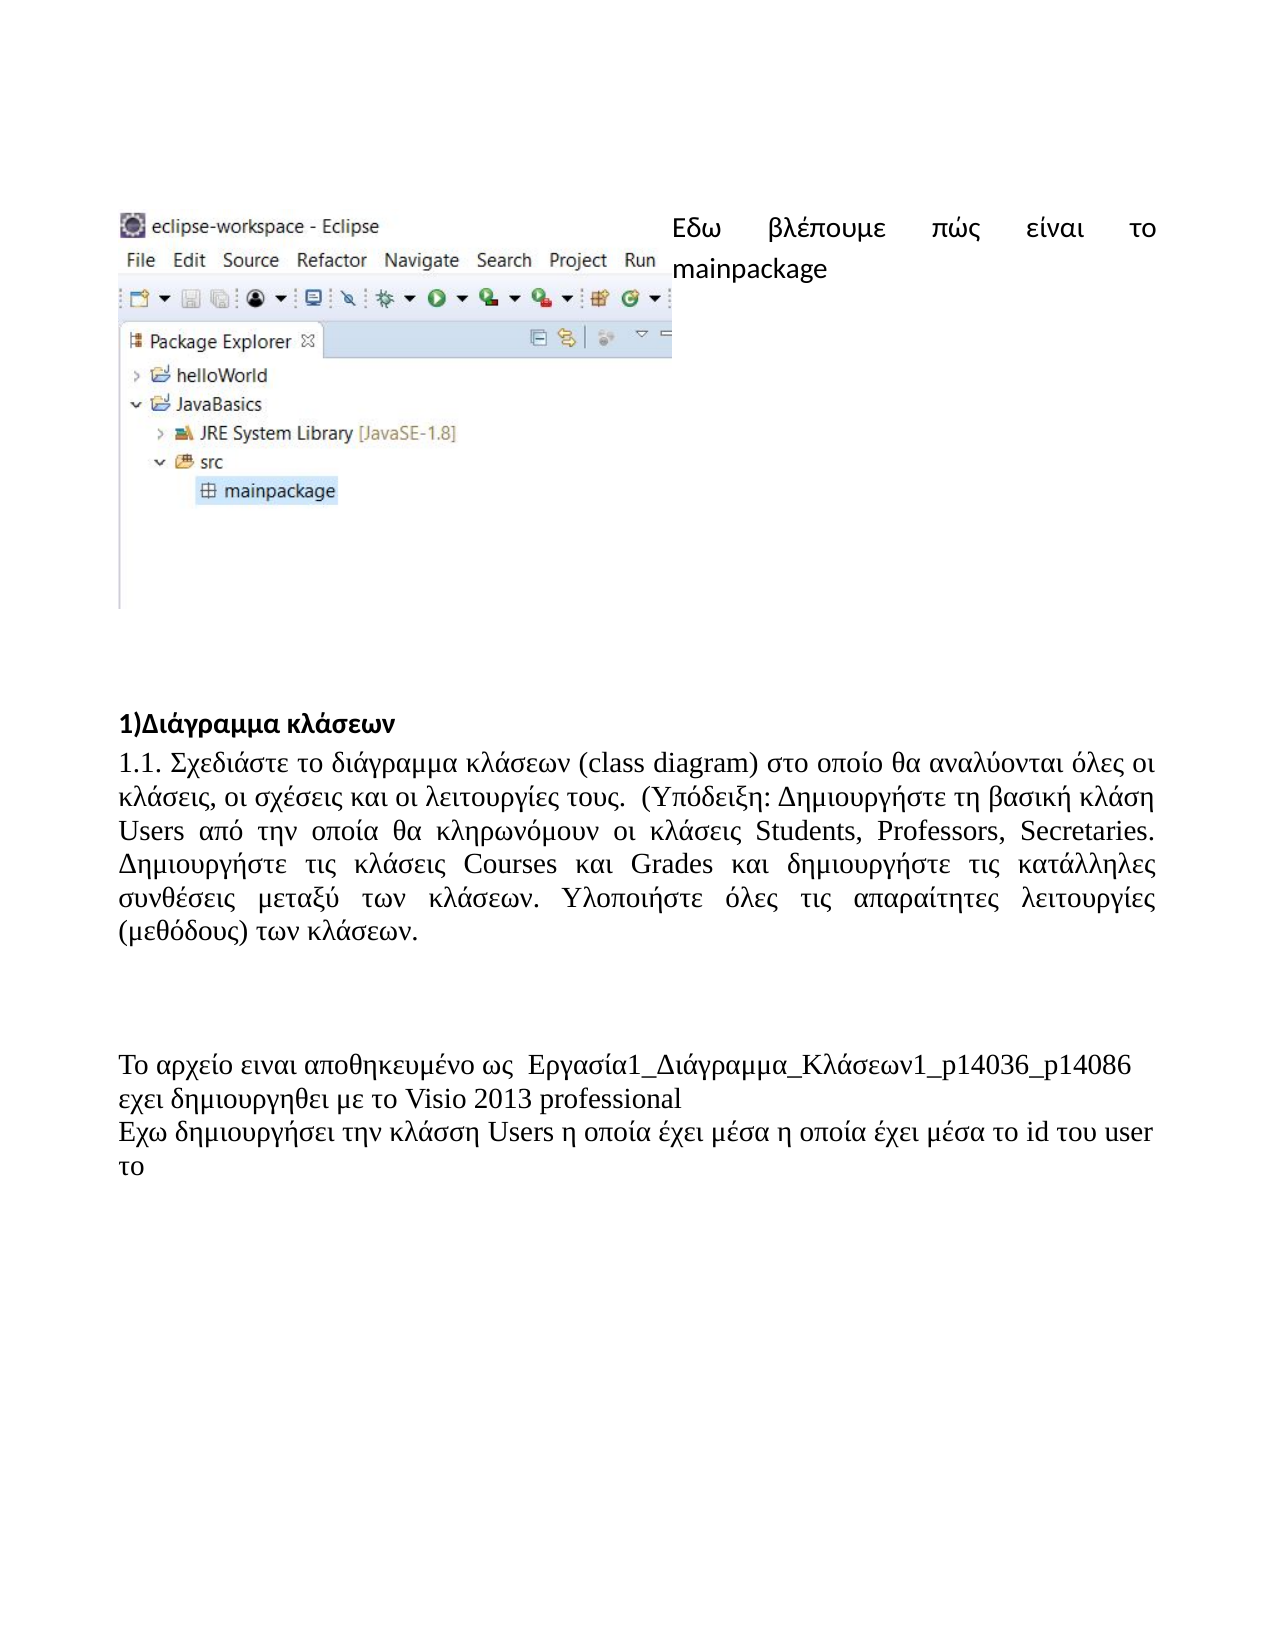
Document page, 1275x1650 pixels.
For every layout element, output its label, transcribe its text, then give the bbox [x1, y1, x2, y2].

text Το αρχείο ειναι αποθηκευμένο ως Εργασία1_Διάγραμμα_Κλάσεων1_p14036_p14086 [118, 1047, 1157, 1081]
text το [118, 1148, 1157, 1182]
text 1.1. Σχεδιάστε το διάγραμμα κλάσεων (class diagram) στο οποίο θα αναλύονται όλες οι κλάσεις, οι σχέσεις και οι λειτουργίες τους. (Υπόδειξη: Δημιουργήστε τη βασική κλάση Users από την οποία θα κληρωνόμουν οι κλάσεις Students, Professors, Secretaries. Δημιουργήστε τις κλάσεις Courses και Grades και δημιουργήστε τις κατάλληλες συνθέσεις μεταξύ των κλάσεων. Υλοποιήστε όλες τις απαραίτητες λειτουργίες (μεθόδους) των κλάσεων. [118, 746, 1157, 947]
text Εδω βλέπουμε πώς είναι το mainpackage [672, 209, 1157, 286]
picture [118, 209, 672, 609]
text 1)Διάγραμμα κλάσεων [118, 705, 1157, 740]
text Εχω δημιουργήσει την κλάσση Users η οποία έχει μέσα η οποία έχει μέσα το id του user [118, 1114, 1157, 1148]
text εχει δημιουργηθει με το Visio 2013 professional [118, 1081, 1157, 1114]
